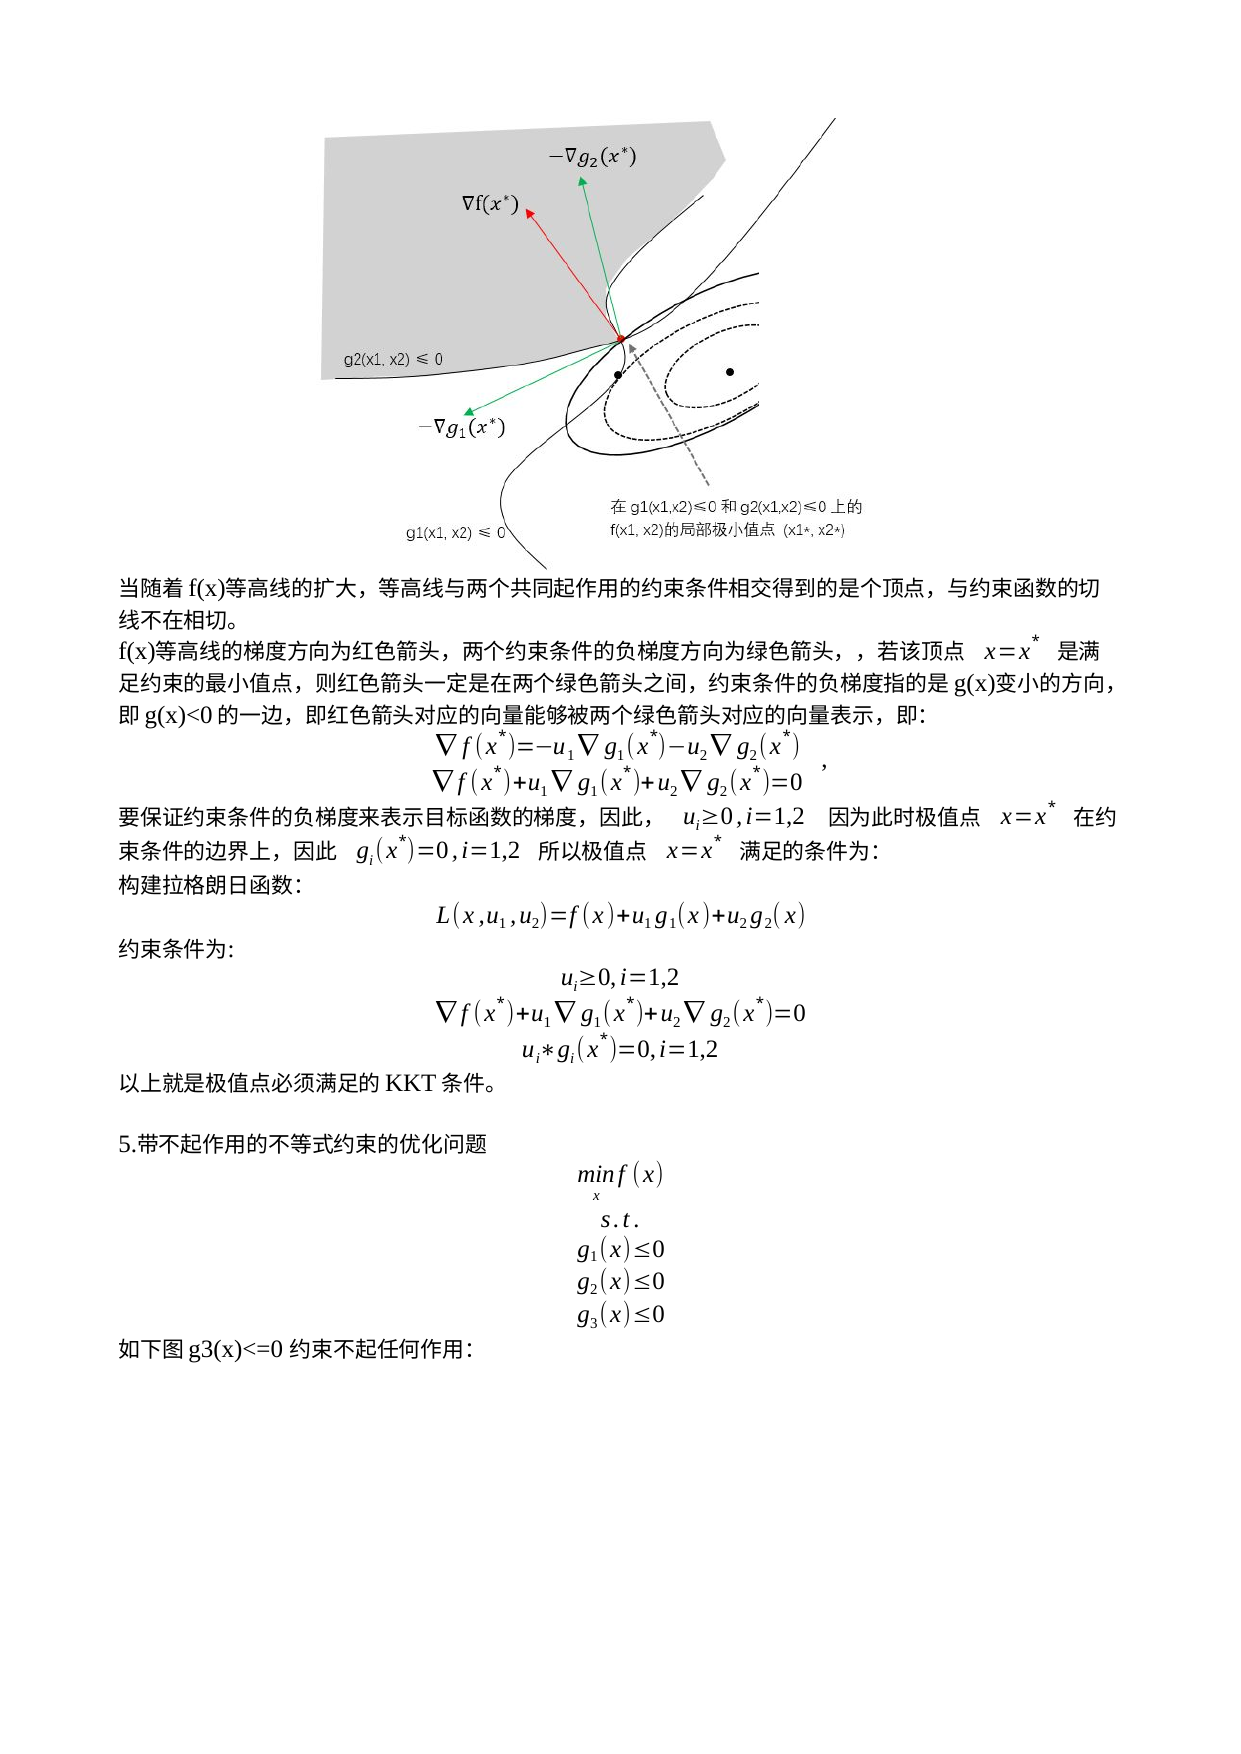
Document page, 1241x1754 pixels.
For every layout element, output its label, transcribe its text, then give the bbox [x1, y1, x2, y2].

text 5.带不起作用的不等式约束的优化问题 [118, 1127, 1122, 1158]
text f(x)等高线的梯度方向为红色箭头，两个约束条件的负梯度方向为绿色箭头，，若该顶点是满足约束的最小值点，则红色箭头一定是在两个绿色箭头之间，约束条件的负梯度指的是g(x)变小的方向，即g(x)<0的一边，即红色箭头对应的向量能够被两个绿色箭头对应的向量表示，即： [118, 634, 1122, 729]
text 要保证约束条件的负梯度来表示目标函数的梯度，因此， 因为此时极值点在约束条件的边界上，因此所以极值点满足的条件为： [118, 799, 1122, 868]
text 构建拉格朗日函数： [118, 868, 1122, 900]
picture [293, 118, 948, 571]
text , [118, 729, 1122, 799]
text 约束条件为: [118, 932, 1122, 964]
text 如下图g3(x)<=0 约束不起任何作用： [118, 1332, 1122, 1363]
text 以上就是极值点必须满足的KKT条件。 [118, 1066, 1122, 1098]
text 当随着f(x)等高线的扩大，等高线与两个共同起作用的约束条件相交得到的是个顶点，与约束函数的切线不在相切。 [118, 118, 1122, 634]
